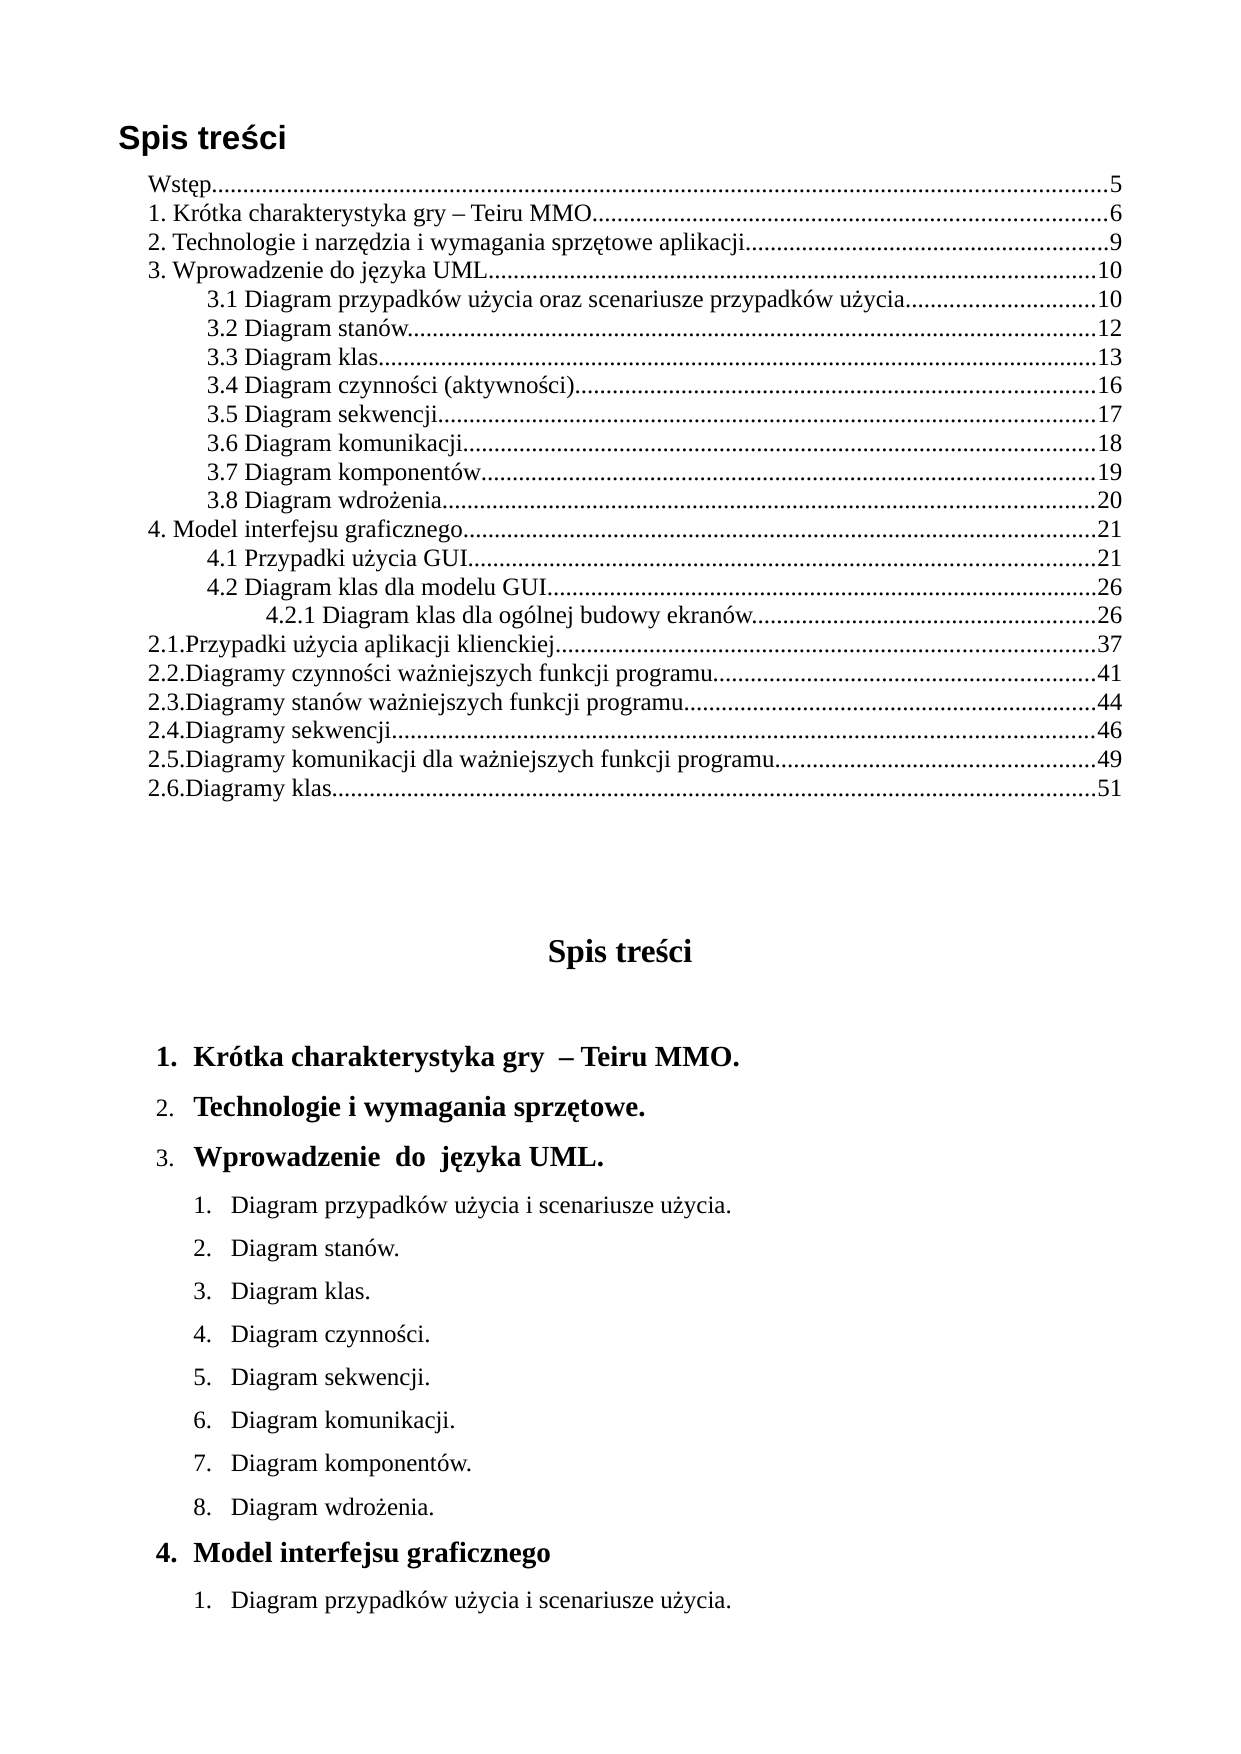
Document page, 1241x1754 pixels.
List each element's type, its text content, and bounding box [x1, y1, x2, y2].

list Diagram wdrożenia. [193, 1492, 1122, 1520]
text 2.3.Diagramy stanów ważniejszych funkcji programu 44 [148, 687, 1122, 715]
list Diagram czynności. [193, 1319, 1122, 1348]
list Diagram stanów. [193, 1233, 1122, 1262]
list Wprowadzenie do języka UML. [156, 1139, 1122, 1173]
text 2. Technologie i narzędzia i wymagania sprzętowe aplikacji. 9 [148, 227, 1122, 255]
subtitle Spis treści [118, 118, 1122, 157]
text 4.2 Diagram klas dla modelu GUI 26 [207, 572, 1122, 600]
text 3.5 Diagram sekwencji 17 [207, 399, 1122, 428]
list Diagram komponentów. [193, 1448, 1122, 1477]
text 4. Model interfejsu graficznego. 21 [148, 514, 1122, 543]
text 1. Krótka charakterystyka gry – Teiru MMO. 6 [148, 198, 1122, 227]
text 3.6 Diagram komunikacji 18 [207, 428, 1122, 457]
text 2.1.Przypadki użycia aplikacji klienckiej 37 [148, 629, 1122, 658]
list Diagram sekwencji. [193, 1362, 1122, 1391]
list Diagram klas. [193, 1276, 1122, 1305]
text 2.5.Diagramy komunikacji dla ważniejszych funkcji programu 49 [148, 744, 1122, 773]
text 2.6.Diagramy klas 51 [148, 773, 1122, 802]
text Spis treści [118, 931, 1122, 969]
text 3.2 Diagram stanów. 12 [207, 313, 1122, 342]
text 4.2.1 Diagram klas dla ogólnej budowy ekranów. 26 [266, 600, 1122, 629]
text Wstęp 5 [148, 169, 1122, 198]
text 3.1 Diagram przypadków użycia oraz scenariusze przypadków użycia 10 [207, 284, 1122, 313]
text 3.7 Diagram komponentów 19 [207, 457, 1122, 485]
list Diagram przypadków użycia i scenariusze użycia. [193, 1190, 1122, 1218]
list Technologie i wymagania sprzętowe. [156, 1089, 1122, 1123]
list Model interfejsu graficznego [156, 1535, 1122, 1568]
text 3.8 Diagram wdrożenia 20 [207, 485, 1122, 514]
text 2.2.Diagramy czynności ważniejszych funkcji programu 41 [148, 658, 1122, 687]
text 3.4 Diagram czynności (aktywności) 16 [207, 370, 1122, 399]
text 3. Wprowadzenie do języka UML. 10 [148, 255, 1122, 284]
text 4.1 Przypadki użycia GUI 21 [207, 543, 1122, 572]
text 3.3 Diagram klas 13 [207, 342, 1122, 370]
list Diagram komunikacji. [193, 1405, 1122, 1434]
list Diagram przypadków użycia i scenariusze użycia. [193, 1585, 1122, 1614]
text 2.4.Diagramy sekwencji 46 [148, 715, 1122, 744]
list Krótka charakterystyka gry – Teiru MMO. [156, 1039, 1122, 1072]
